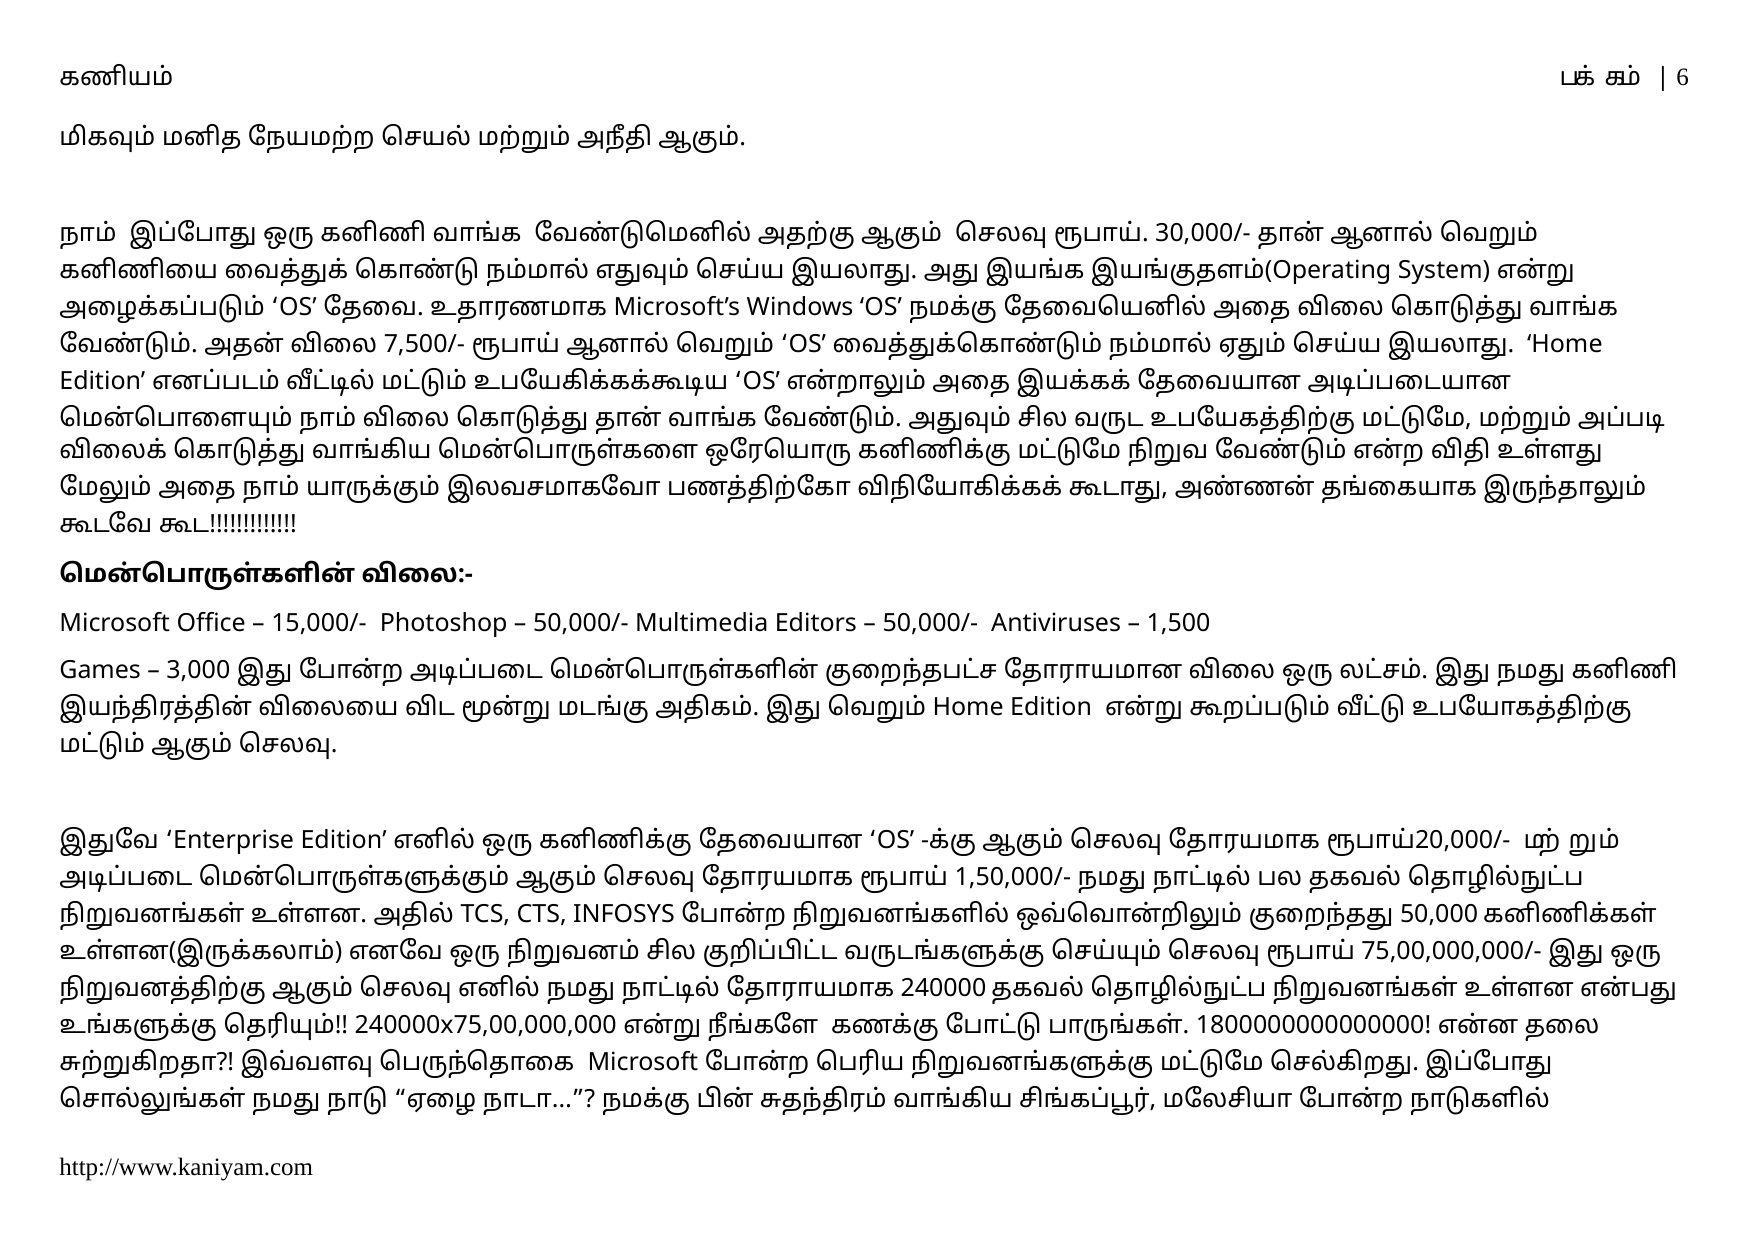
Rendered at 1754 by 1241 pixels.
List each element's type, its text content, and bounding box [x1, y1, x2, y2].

text மிகவும் மனித நேயமற்ற செயல் மற்றும் அநீதி ஆகும். [59, 118, 1695, 156]
text நாம் இப்போது ஒரு கனிணி வாங்க வேண்டுமெனில் அதற்கு ஆகும் செலவு ரூபாய். 30,000/- தான் ஆனால் வெறும் கனிணியை வைத்துக் கொண்டு நம்மால் எதுவும் செய்ய இயலாது. அது இயங்க இயங்குதளம்(Operating System) என்று அழைக்கப்படும் ‘OS’ தேவை. உதாரணமாக Microsoft’s Windows ‘OS’ நமக்கு தேவையெனில் அதை விலை கொடுத்து வாங்க வேண்டும். அதன் விலை 7,500/- ரூபாய் ஆனால் வெறும் ‘OS’ வைத்துக்கொண்டும் நம்மால் ஏதும் செய்ய இயலாது. ‘Home Edition’ எனப்படம் வீட்டில் மட்டும் உபயேகிக்கக்கூடிய ‘OS’ என்றாலும் அதை இயக்கக் தேவையான அடிப்படையான மென்பொளையும் நாம் விலை கொடுத்து தான் வாங்க வேண்டும். அதுவும் சில வருட உபயேகத்திற்கு மட்டுமே, மற்றும் அப்படி விலைக் கொடுத்து வாங்கிய மென்பொருள்களை ஒரேயொரு கனிணிக்கு மட்டுமே நிறுவ வேண்டும் என்ற விதி உள்ளது மேலும் அதை நாம் யாருக்கும் இலவசமாகவோ பணத்திற்கோ விநியோகிக்கக் கூடாது, அண்ணன் தங்கையாக இருந்தாலும் கூடவே கூட!!!!!!!!!!!!! [59, 214, 1695, 543]
text இதுவே ‘Enterprise Edition’ எனில் ஒரு கனிணிக்கு தேவையான ‘OS’ -க்கு ஆகும் செலவு தோரயமாக ரூபாய்20,000/- மற்றும் அடிப்படை மென்பொருள்களுக்கும் ஆகும் செலவு தோரயமாக ரூபாய் 1,50,000/- நமது நாட்டில் பல தகவல் தொழில்நுட்ப நிறுவனங்கள் உள்ளன. அதில் TCS, CTS, INFOSYS போன்ற நிறுவனங்களில் ஒவ்வொன்றிலும் குறைந்தது 50,000கனிணிக்கள் உள்ளன(இருக்கலாம்) எனவே ஒரு நிறுவனம் சில குறிப்பிட்ட வருடங்களுக்கு செய்யும் செலவு ரூபாய் 75,00,000,000/- இது ஒரு நிறுவனத்திற்கு ஆகும் செலவு எனில் நமது நாட்டில் தோராயமாக 240000தகவல் தொழில்நுட்ப நிறுவனங்கள் உள்ளன என்பது உங்களுக்கு தெரியும்!! 240000x75,00,000,000 என்று நீங்களே கணக்கு போட்டு பாருங்கள். 1800000000000000! என்ன தலை சுற்றுகிறதா?! இவ்வளவு பெருந்தொகை Microsoft போன்ற பெரிய நிறுவனங்களுக்கு மட்டுமே செல்கிறது. இப்போது சொல்லுங்கள் நமது நாடு “ஏழை நாடா…”? நமக்கு பின் சுதந்திரம் வாங்கிய சிங்கப்பூர், மலேசியா போன்ற நாடுகளில் [59, 822, 1695, 1117]
text மென்பொருள்களின் விலை:- [59, 556, 1695, 592]
text Microsoft Office – 15,000/- Photoshop – 50,000/- Multimedia Editors – 50,000/- Antiviruses – 1,500 [59, 605, 1695, 639]
text Games – 3,000 இது போன்ற அடிப்படை மென்பொருள்களின் குறைந்தபட்ச தோராயமான விலை ஒரு லட்சம். இது நமது கனிணி இயந்திரத்தின் விலையை விட மூன்று மடங்கு அதிகம். இது வெறும் Home Edition என்று கூறப்படும் வீட்டு உபயோகத்திற்கு மட்டும் ஆகும் செலவு. [59, 652, 1695, 762]
